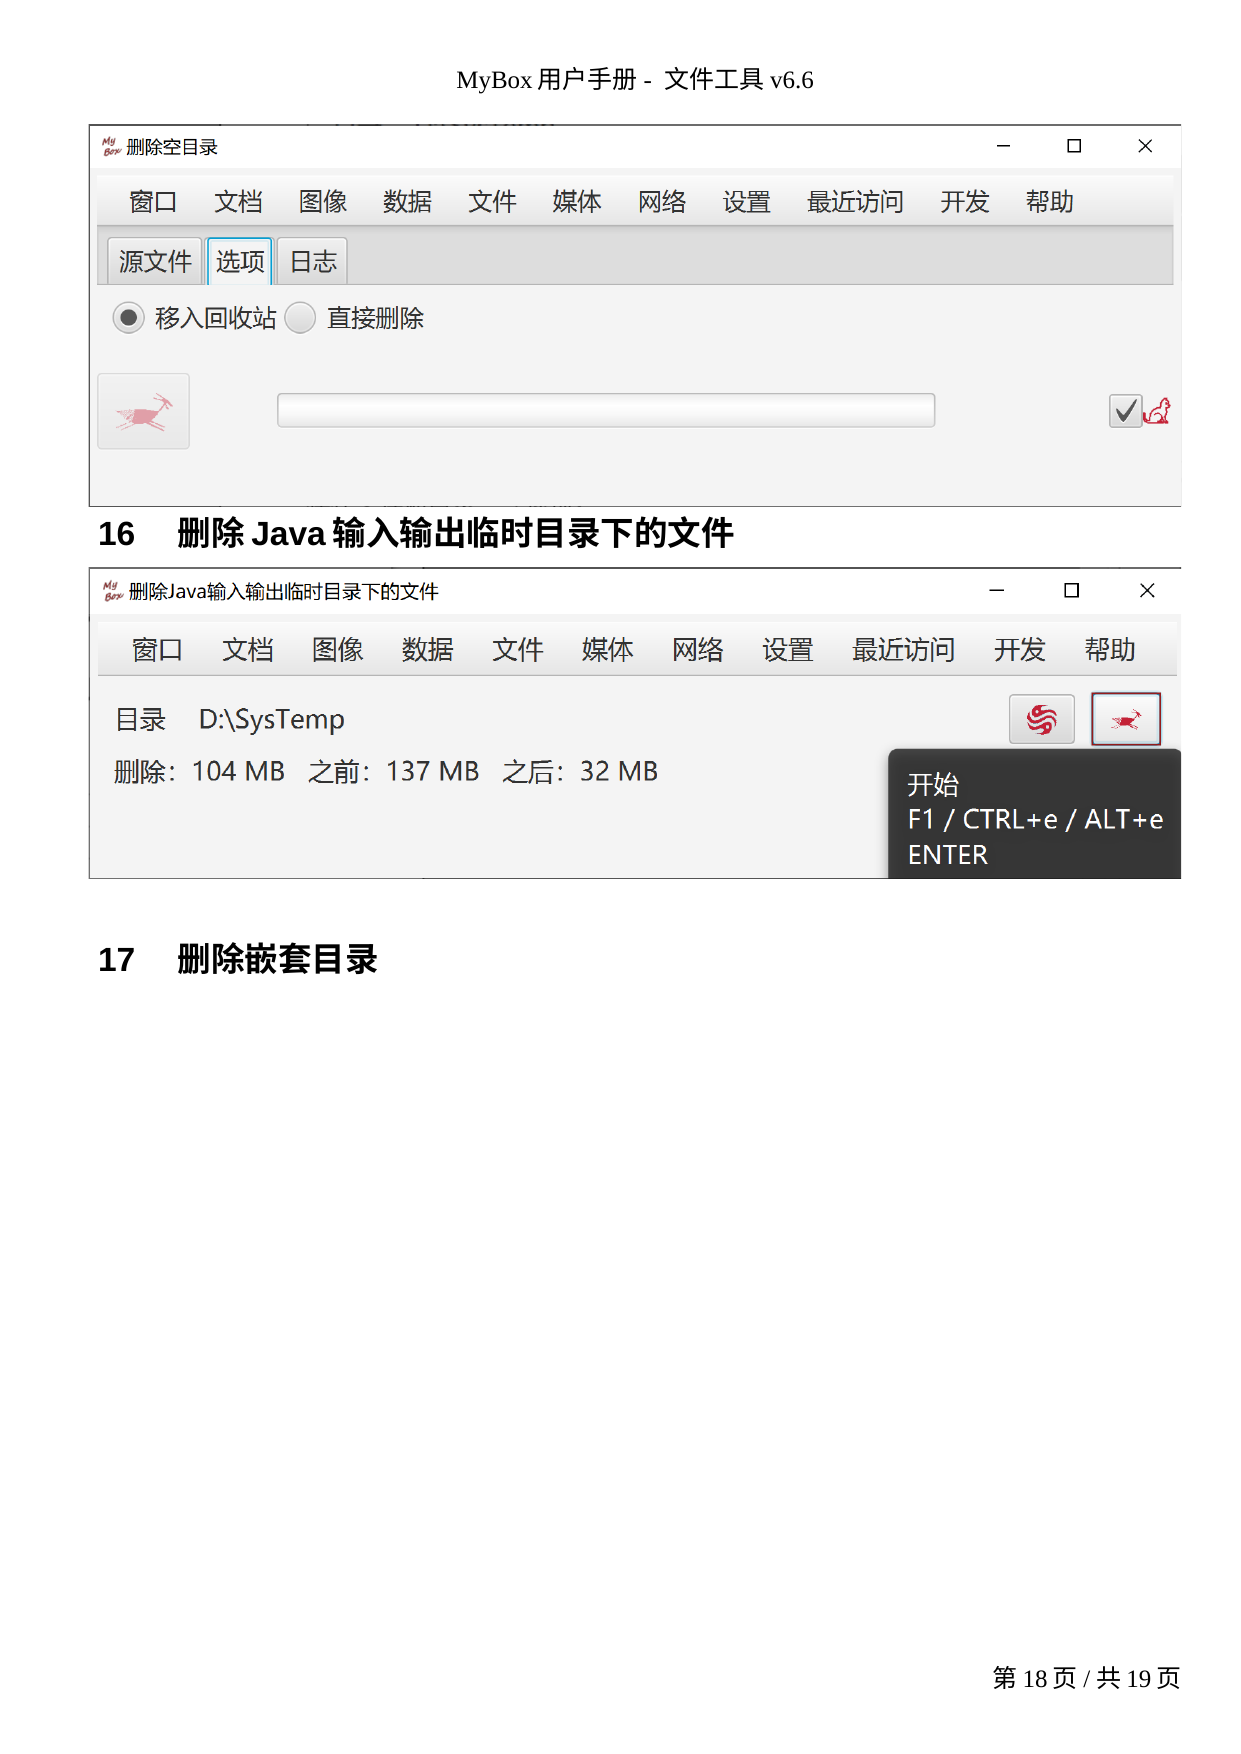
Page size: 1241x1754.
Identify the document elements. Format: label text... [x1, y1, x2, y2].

subtitle 删除嵌套目录 [88, 933, 1181, 981]
picture [88, 124, 1182, 507]
subtitle 删除Java输入输出临时目录下的文件 [88, 507, 1181, 555]
picture [88, 567, 1182, 879]
